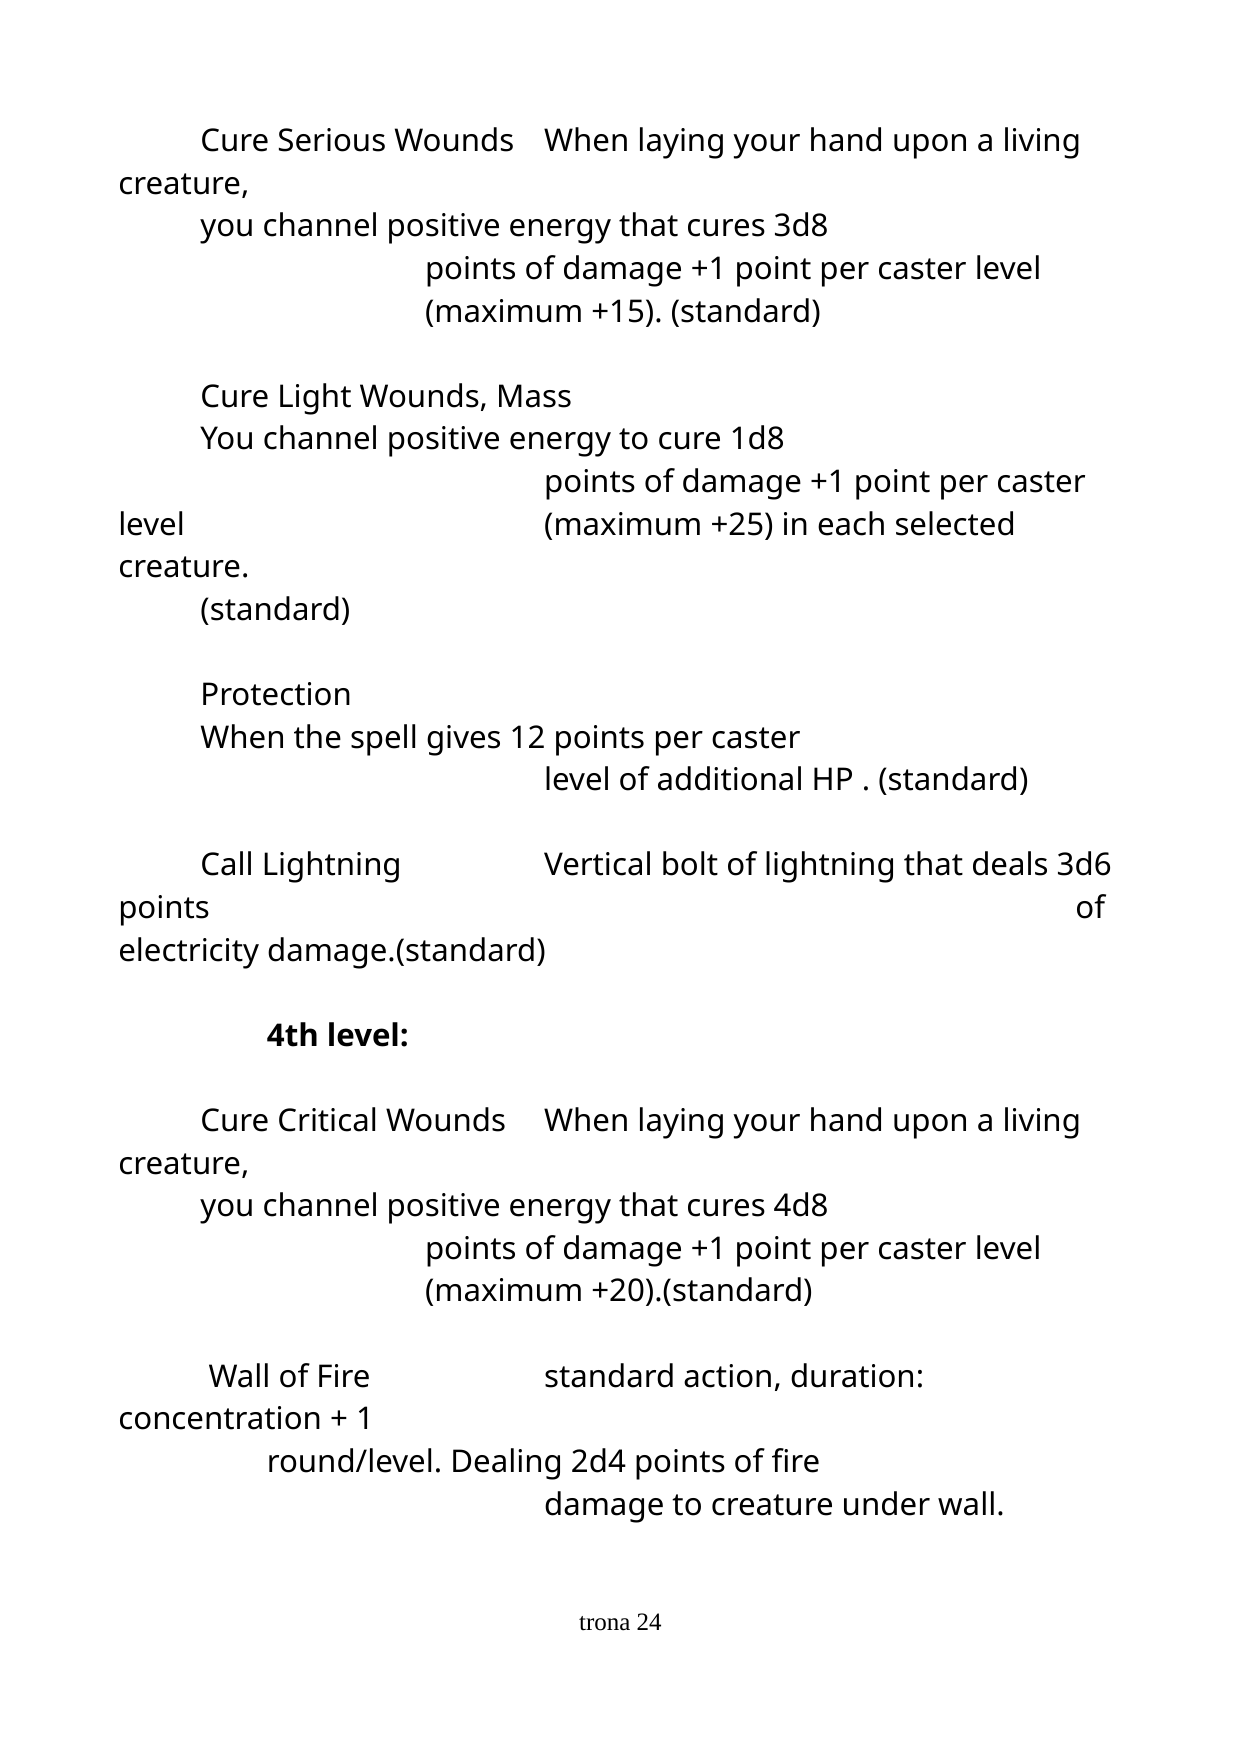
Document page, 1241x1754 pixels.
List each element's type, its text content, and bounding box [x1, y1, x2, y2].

text Cure Serious Wounds When laying your hand upon a living creature, you channel positive energy that cures 3d8 points of damage +1 point per caster level (maximum +15). (standard) [118, 118, 1122, 331]
text Cure Critical Wounds When laying your hand upon a living creature, you channel positive energy that cures 4d8 points of damage +1 point per caster level (maximum +20).(standard) [118, 1098, 1122, 1311]
text Cure Light Wounds, Mass You channel positive energy to cure 1d8 points of damage +1 point per caster level (maximum +25) in each selected creature. (standard) [118, 374, 1122, 629]
text Wall of Fire standard action, duration: concentration + 1 round/level. Dealing 2d4 points of fire damage to creature under wall. [118, 1354, 1122, 1524]
text Protection When the spell gives 12 points per caster level of additional HP . (standard) [118, 672, 1122, 800]
text 4th level: [118, 1013, 1122, 1055]
text Call Lightning Vertical bolt of lightning that deals 3d6 points of electricity damage.(standard) [118, 842, 1122, 970]
